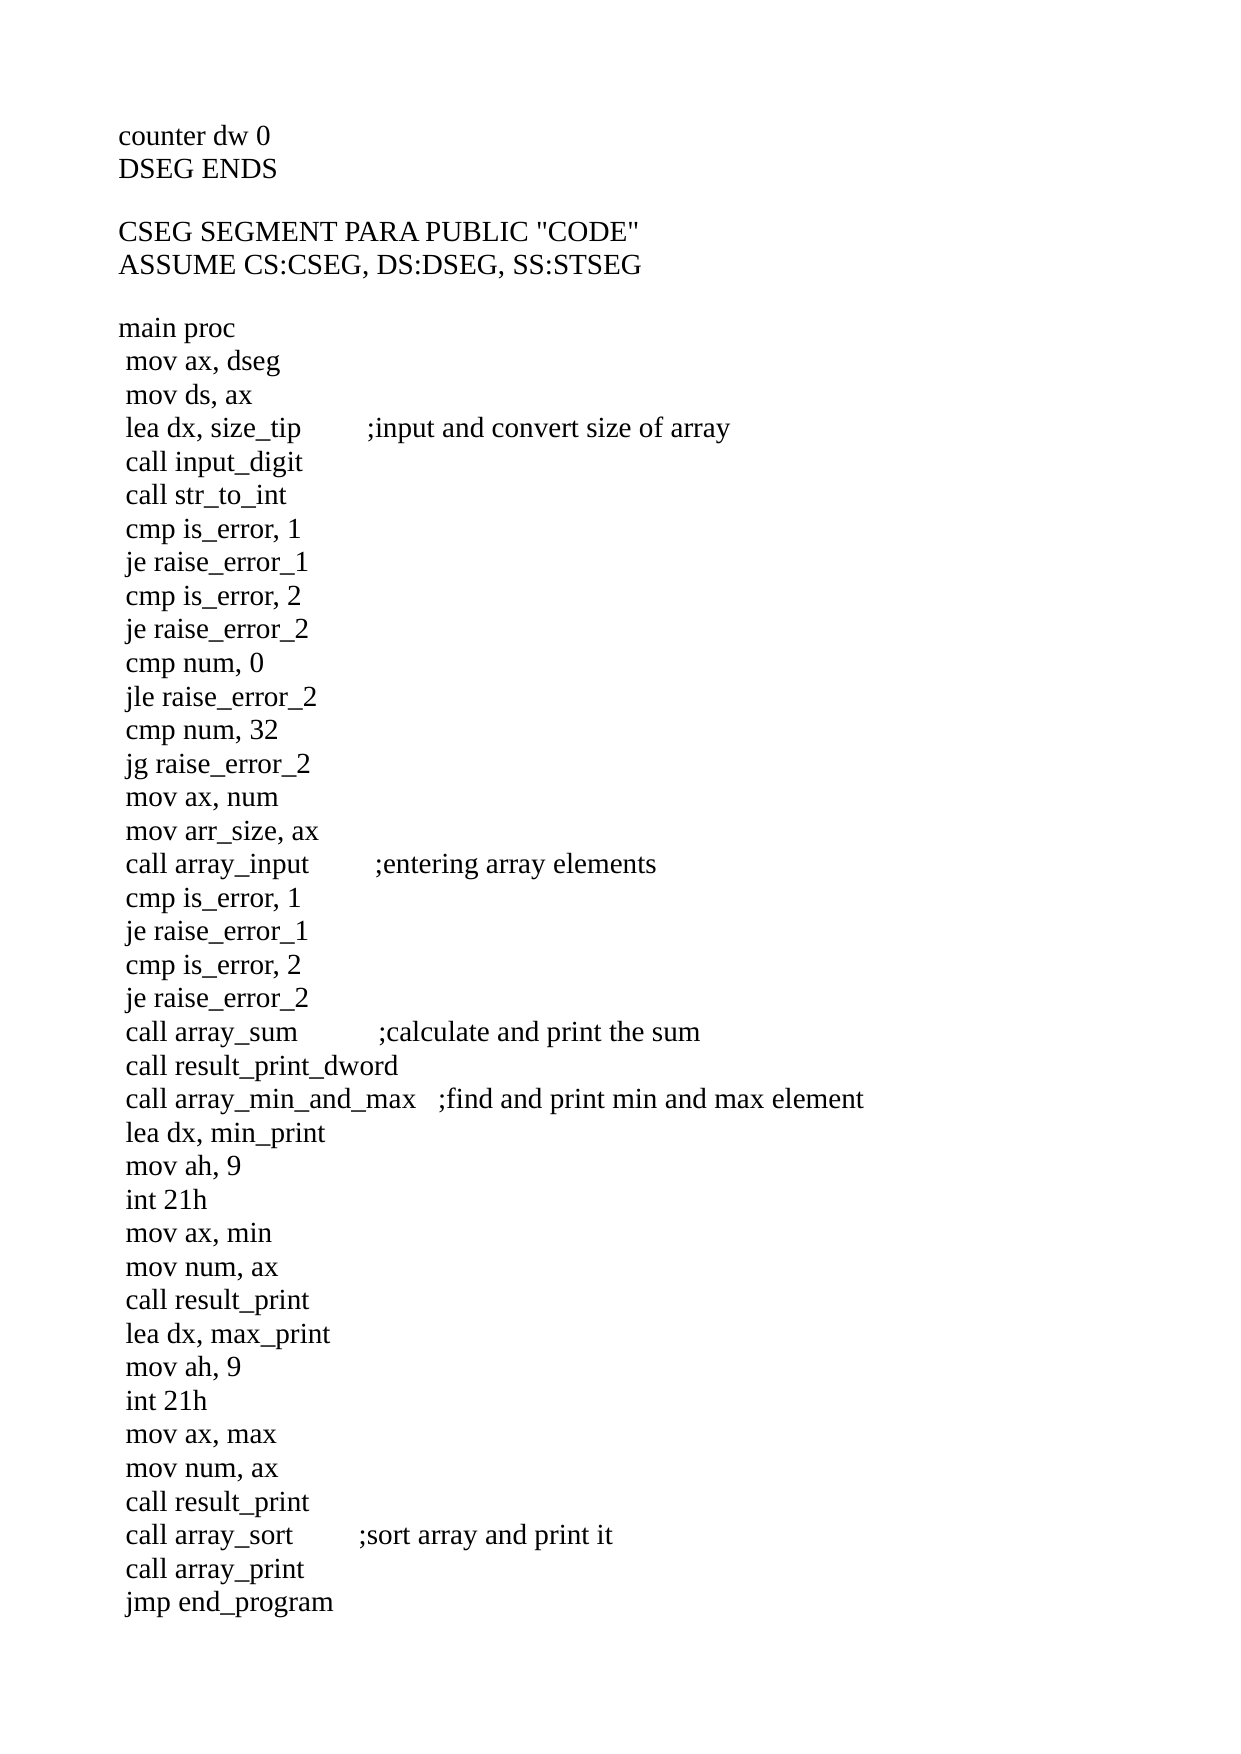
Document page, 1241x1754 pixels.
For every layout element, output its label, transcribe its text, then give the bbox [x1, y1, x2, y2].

text mov arr_size, ax [118, 813, 1122, 846]
text call array_print [118, 1551, 1122, 1584]
text cmp is_error, 1 [118, 880, 1122, 913]
text call result_print_dword [118, 1048, 1122, 1081]
text lea dx, min_print [118, 1115, 1122, 1148]
text cmp num, 32 [118, 712, 1122, 746]
text je raise_error_2 [118, 612, 1122, 645]
text mov ax, max [118, 1417, 1122, 1450]
text call array_input ;entering array elements [118, 846, 1122, 880]
text call result_print [118, 1282, 1122, 1316]
text ASSUME CS:CSEG, DS:DSEG, SS:STSEG [118, 247, 1122, 281]
text DSEG ENDS [118, 152, 1122, 185]
text call array_sort ;sort array and print it [118, 1517, 1122, 1551]
text lea dx, max_print [118, 1316, 1122, 1349]
text call result_print [118, 1484, 1122, 1517]
text cmp is_error, 2 [118, 578, 1122, 612]
text mov ds, ax [118, 377, 1122, 410]
text jle raise_error_2 [118, 679, 1122, 712]
text call input_digit [118, 444, 1122, 477]
text mov ax, num [118, 779, 1122, 813]
text call array_sum ;calculate and print the sum [118, 1014, 1122, 1048]
text mov num, ax [118, 1450, 1122, 1484]
text call str_to_int [118, 477, 1122, 511]
text je raise_error_1 [118, 544, 1122, 578]
text cmp is_error, 2 [118, 947, 1122, 981]
text main proc [118, 310, 1122, 343]
text call array_min_and_max ;find and print min and max element [118, 1081, 1122, 1115]
text cmp is_error, 1 [118, 511, 1122, 544]
text lea dx, size_tip ;input and convert size of array [118, 410, 1122, 444]
text int 21h [118, 1383, 1122, 1417]
text mov ah, 9 [118, 1148, 1122, 1182]
text je raise_error_2 [118, 981, 1122, 1014]
text mov ax, min [118, 1215, 1122, 1249]
text CSEG SEGMENT PARA PUBLIC "CODE" [118, 214, 1122, 247]
text counter dw 0 [118, 118, 1122, 152]
text cmp num, 0 [118, 645, 1122, 679]
text int 21h [118, 1182, 1122, 1215]
text jmp end_program [118, 1584, 1122, 1618]
text mov ah, 9 [118, 1349, 1122, 1383]
text je raise_error_1 [118, 913, 1122, 947]
text mov num, ax [118, 1249, 1122, 1282]
text jg raise_error_2 [118, 746, 1122, 779]
text mov ax, dseg [118, 343, 1122, 377]
